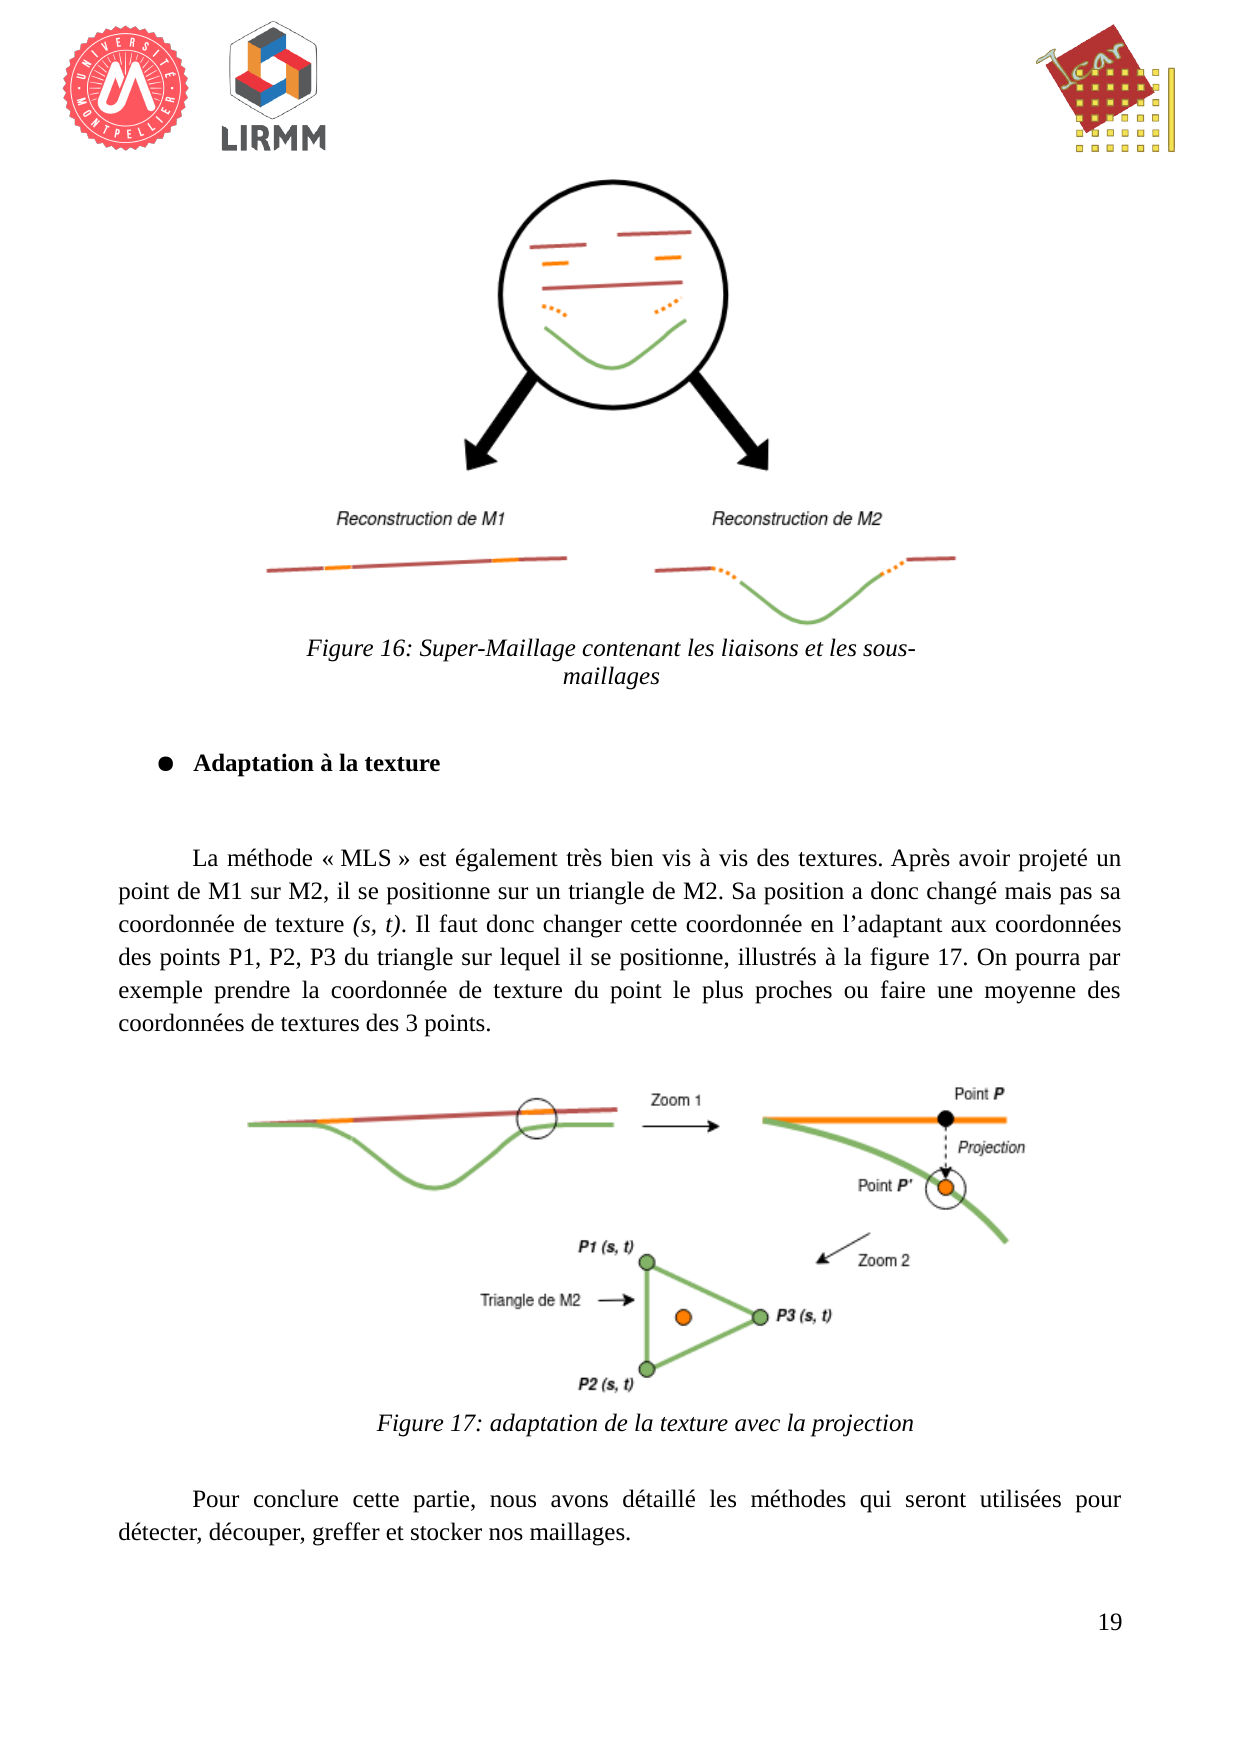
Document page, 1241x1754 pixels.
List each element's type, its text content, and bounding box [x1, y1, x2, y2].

text Figure 16: Super-Maillage contenant les liaisons et les sous-maillages [266, 628, 959, 690]
picture [247, 1080, 1046, 1404]
picture [57, 13, 201, 156]
picture [265, 179, 960, 628]
text Pour conclure cette partie, nous avons détaillé les méthodes qui seront utilisées pour détecter, découper, greffer et stocker nos maillages. [118, 1484, 1122, 1546]
text La méthode « MLS » est également très bien vis à vis des textures. Après avoir projeté un point de M1 sur M2, il se positionne sur un triangle de M2. Sa position a donc changé mais pas sa coordonnée de texture (s, t). Il faut donc changer cette coordonnée en l’adaptant aux coordonnées des points P1, P2, P3 du triangle sur lequel il se positionne, illustrés à la figure 17. On pourra par exemple prendre la coordonnée de texture du point le plus proches ou faire une moyenne des coordonnées de textures des 3 points. [118, 843, 1122, 1037]
picture [1025, 6, 1177, 154]
text Figure 17: adaptation de la texture avec la projection [247, 1404, 1046, 1437]
picture [203, 16, 343, 155]
list Adaptation à la texture [156, 748, 1122, 776]
